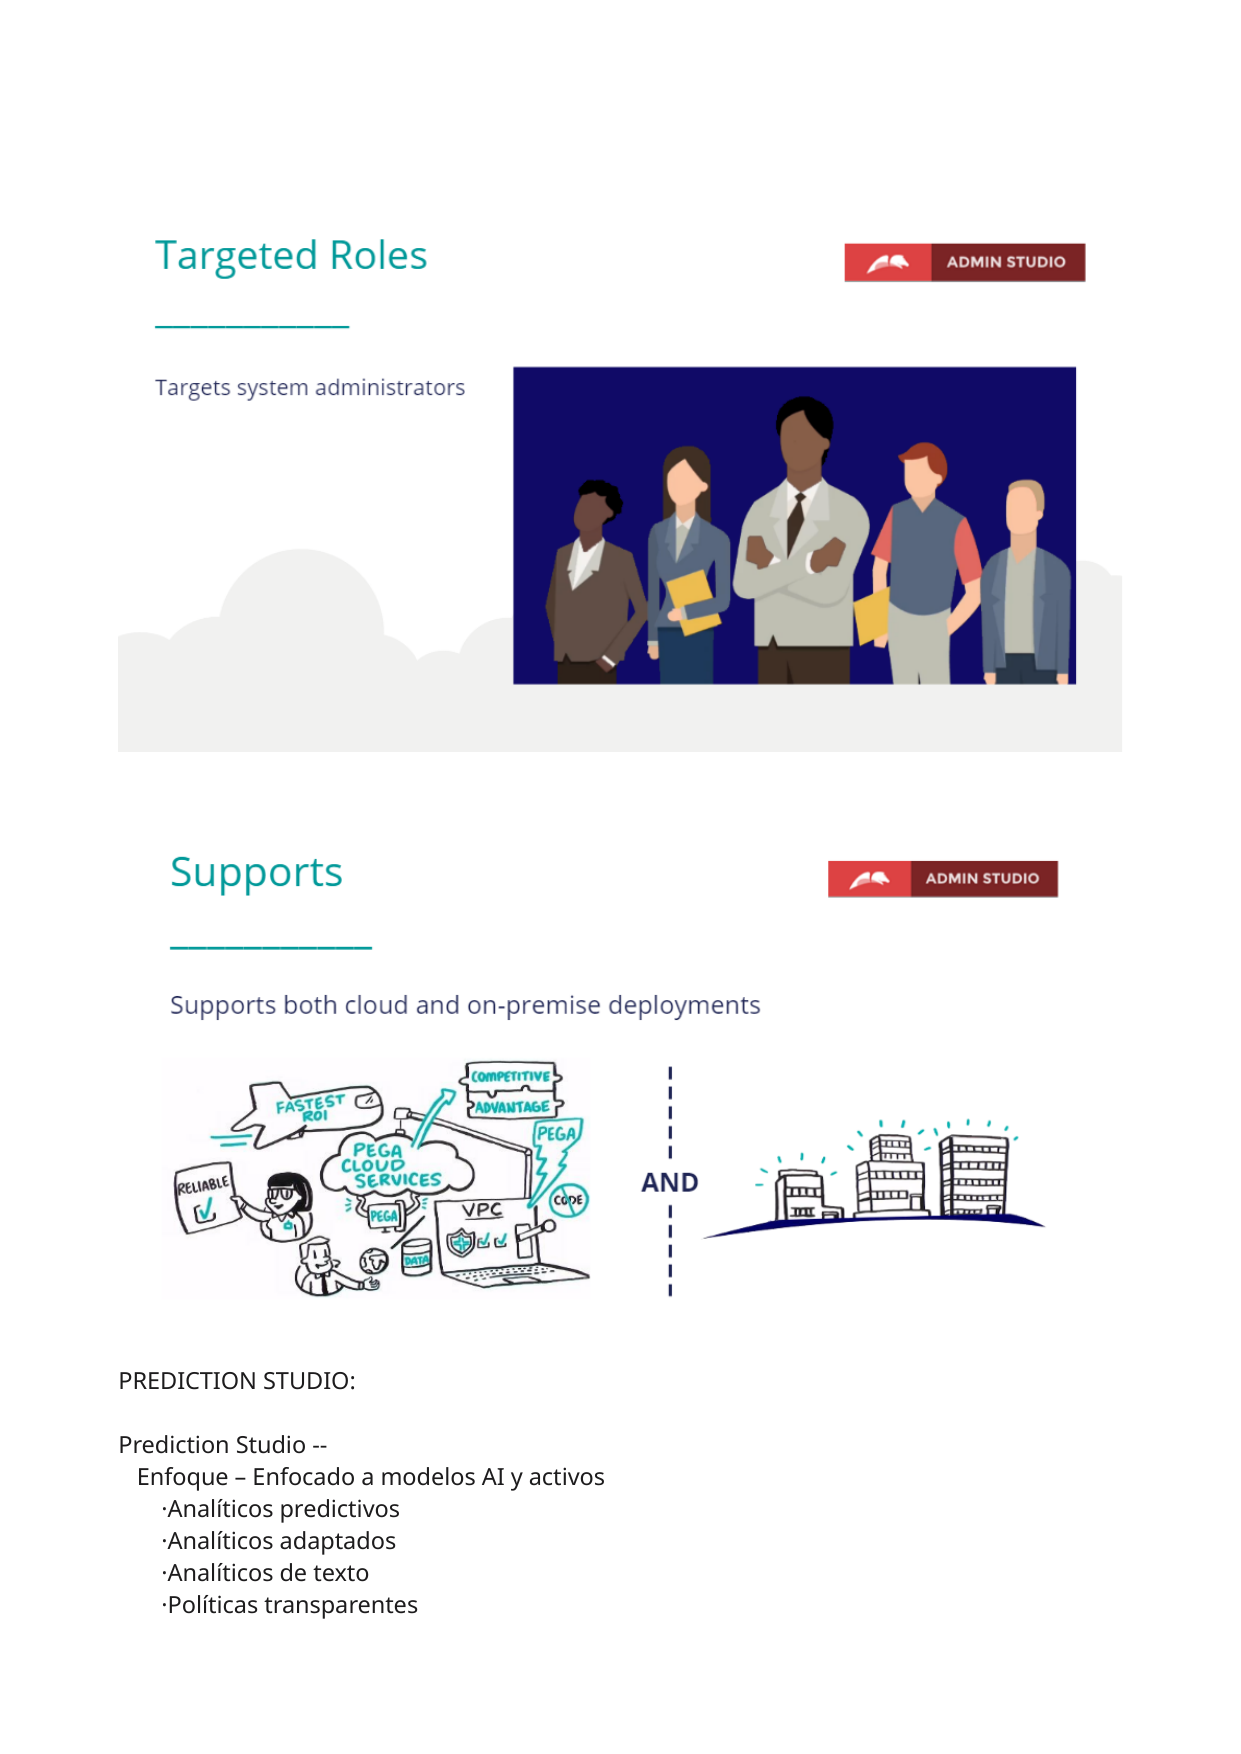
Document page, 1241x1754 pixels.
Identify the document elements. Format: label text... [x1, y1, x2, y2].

text Prediction Studio -- Enfoque – Enfocado a modelos AI y activos ·Analíticos predictivos ·Analíticos adaptados ·Analíticos de texto ·Políticas transparentes [118, 1428, 1122, 1620]
text PREDICTION STUDIO: [118, 1364, 1122, 1396]
